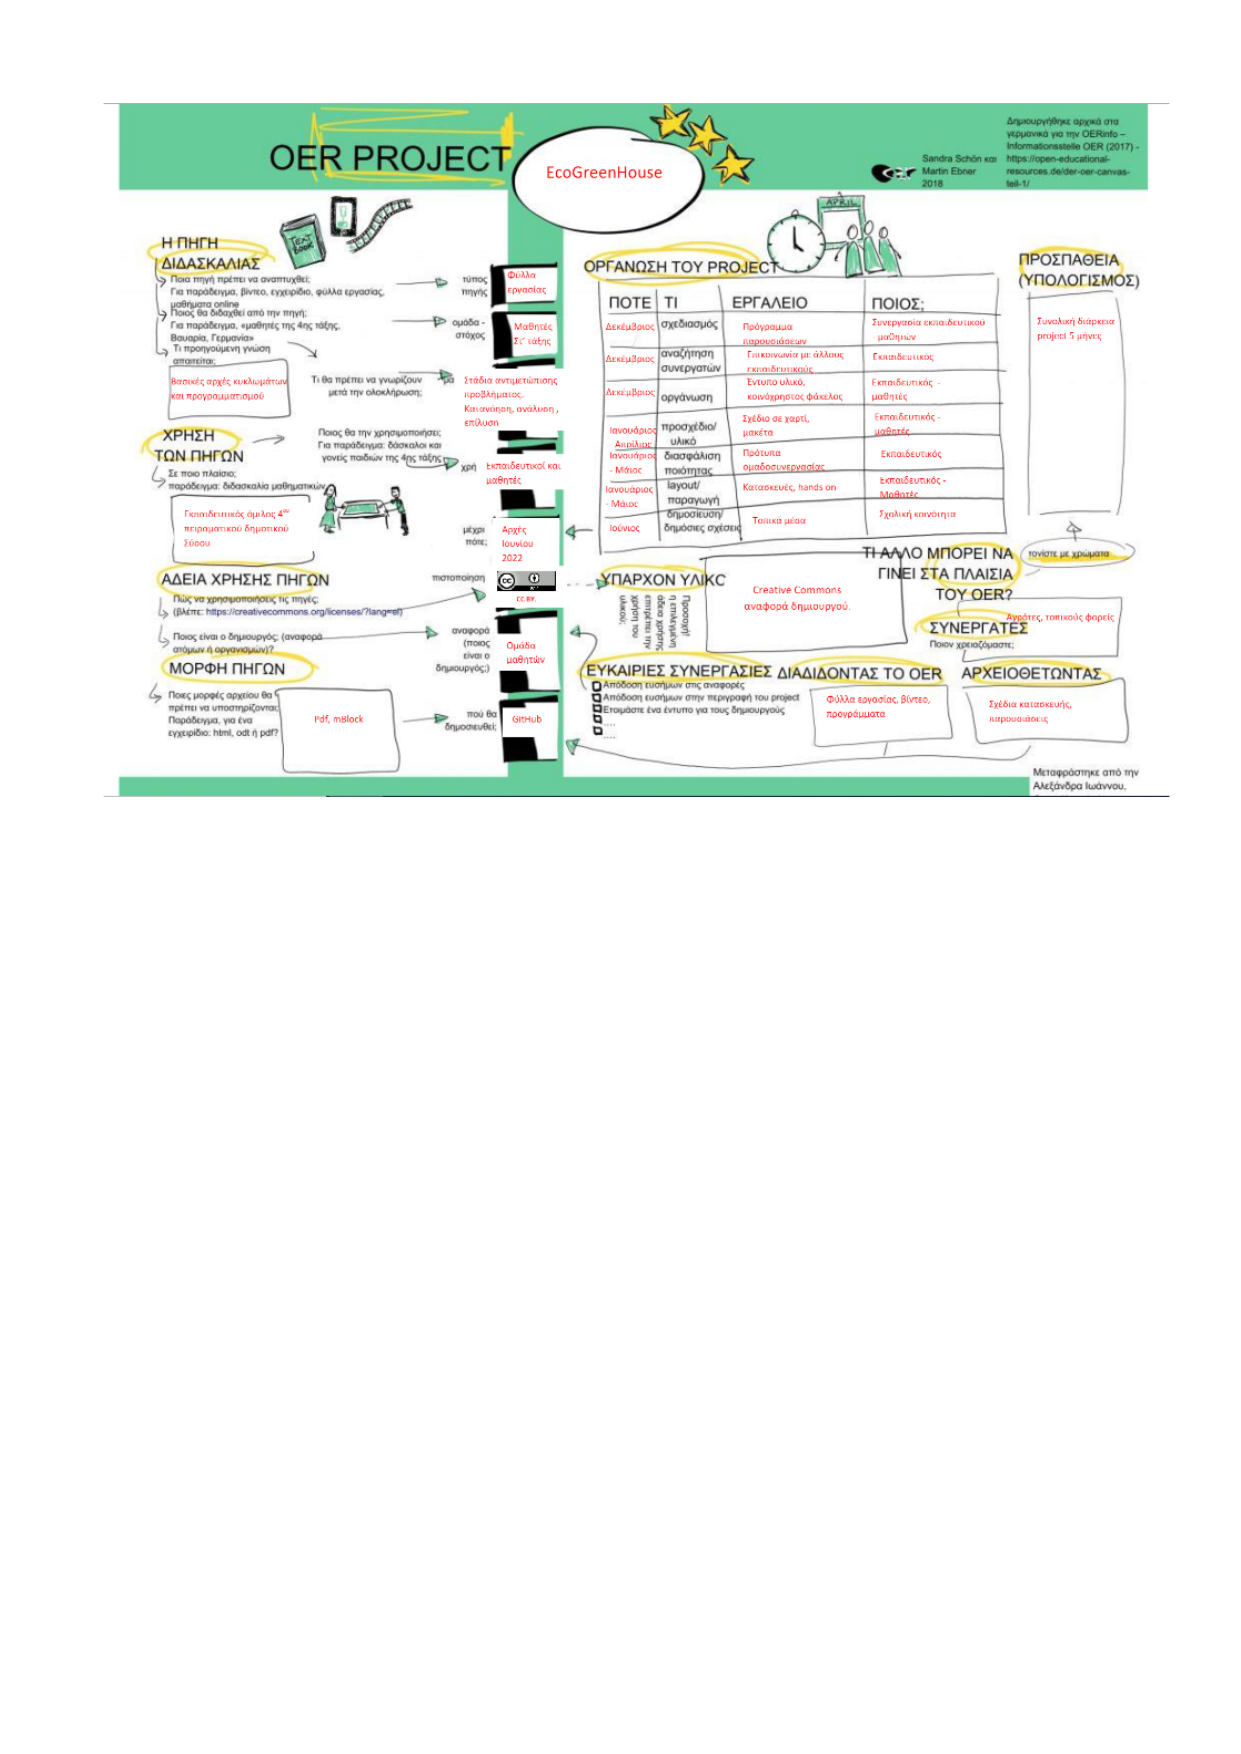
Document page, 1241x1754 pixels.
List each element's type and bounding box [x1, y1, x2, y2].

picture [103, 103, 1170, 797]
